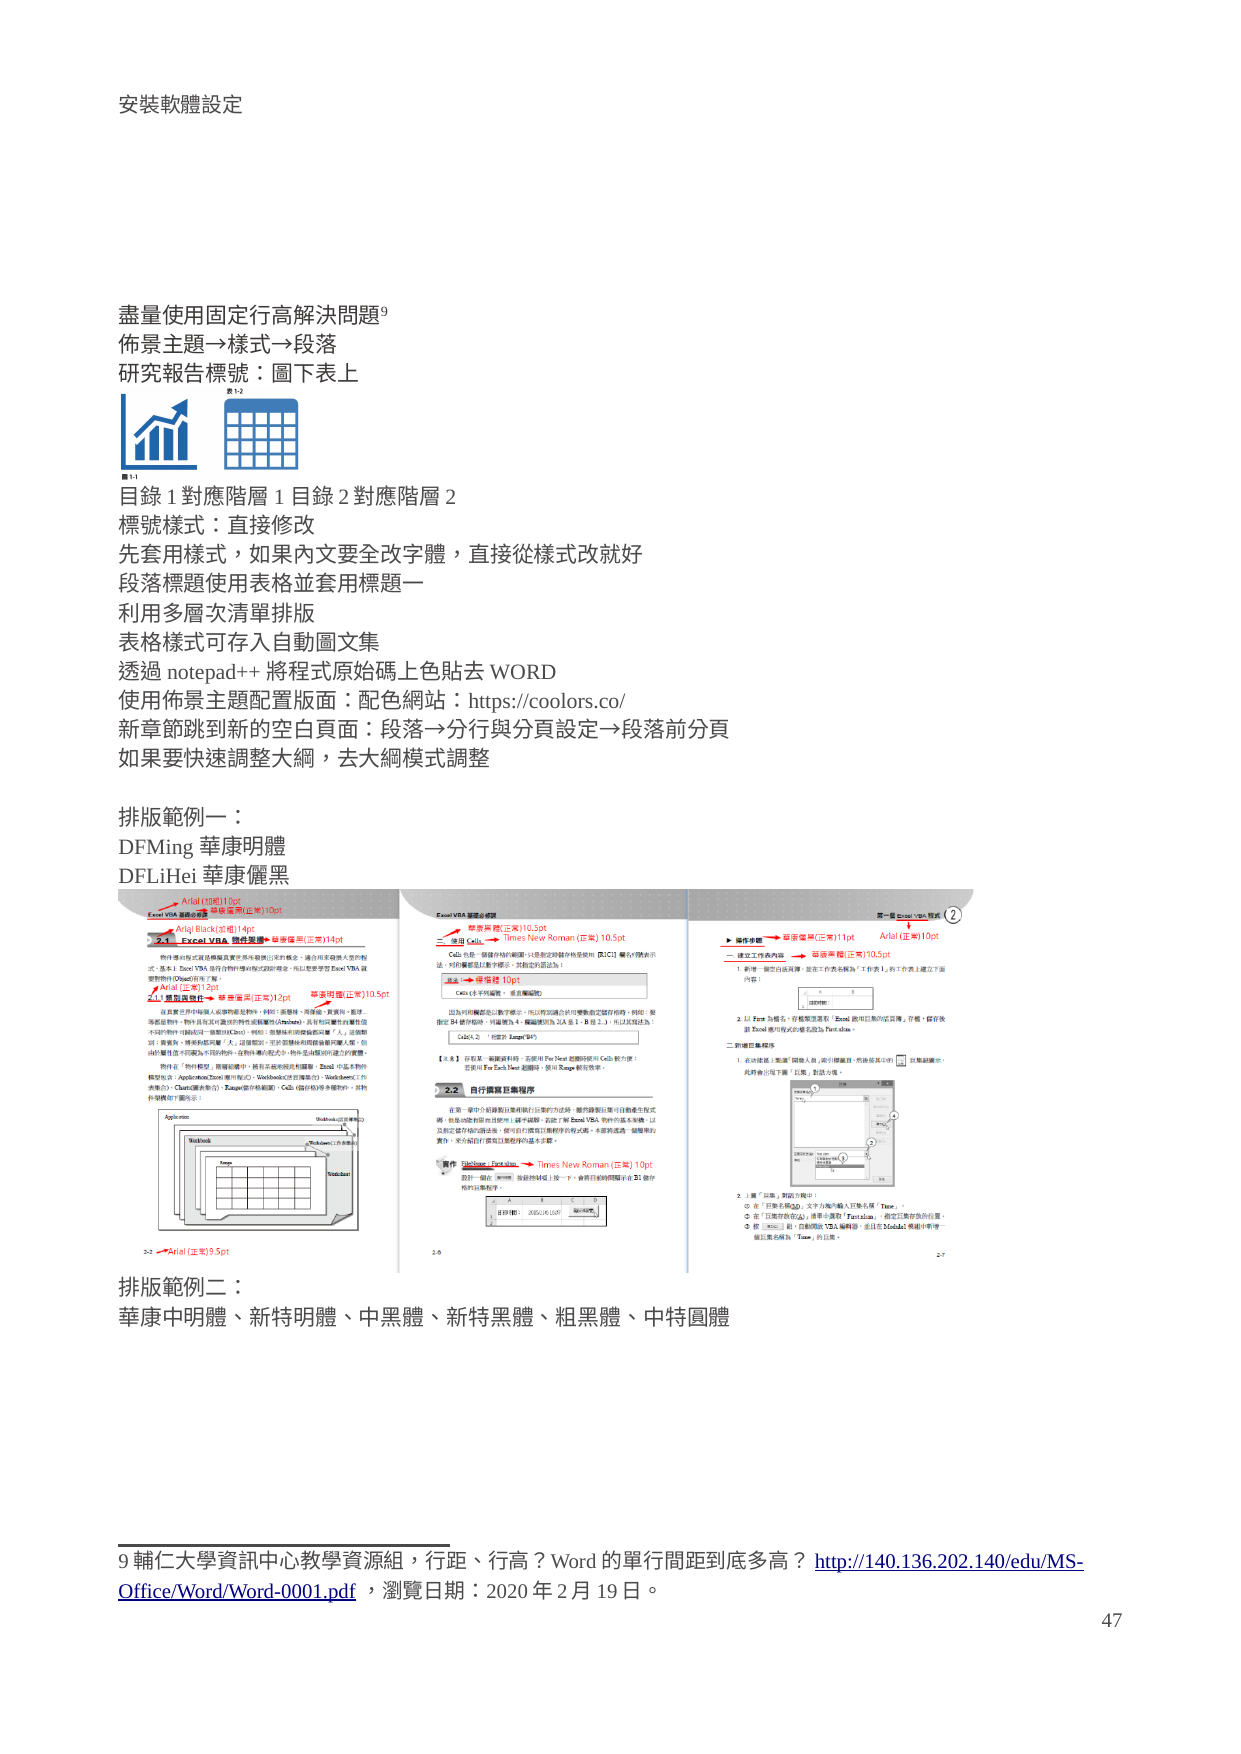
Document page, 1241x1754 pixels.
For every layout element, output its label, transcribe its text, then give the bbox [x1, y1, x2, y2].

text 先套用樣式，如果內文要全改字體，直接從樣式改就好 [118, 539, 1122, 568]
text 使用佈景主題配置版面：配色網站：https://coolors.co/ [118, 685, 1122, 714]
text 排版範例二： [118, 1272, 1122, 1302]
text 輔仁大學資訊中心教學資源組，行距、行高？Word 的單行間距到底多高？ http://140.136.202.140/edu/MS-Office/Word/Word-0001.pdf ，瀏覽日期：2020年2月19日。 [118, 1546, 1122, 1604]
text 利用多層次清單排版 [118, 598, 1122, 627]
text 如果要快速調整大綱，去大綱模式調整 [118, 743, 1122, 773]
text 佈景主題→樣式→段落 [118, 329, 1122, 358]
text 華康中明體、新特明體、中黑體、新特黑體、粗黑體、中特圓體 [118, 1302, 1122, 1331]
text 標號樣式：直接修改 [118, 510, 1122, 539]
text 表格樣式可存入自動圖文集 [118, 627, 1122, 656]
text 透過 notepad++ 將程式原始碼上色貼去WORD [118, 656, 1122, 685]
text 盡量使用固定行高解決問題 [118, 300, 1122, 329]
text 研究報告標號：圖下表上 [118, 358, 1122, 387]
text 排版範例一： [118, 802, 1122, 831]
text 目錄1對應階層1 目錄2對應階層2 [118, 481, 1122, 510]
text DFMing 華康明體 [118, 831, 1122, 860]
text 新章節跳到新的空白頁面：段落→分行與分頁設定→段落前分頁 [118, 714, 1122, 743]
text DFLiHei 華康儷黑 [118, 860, 1122, 889]
text 段落標題使用表格並套用標題一 [118, 568, 1122, 598]
